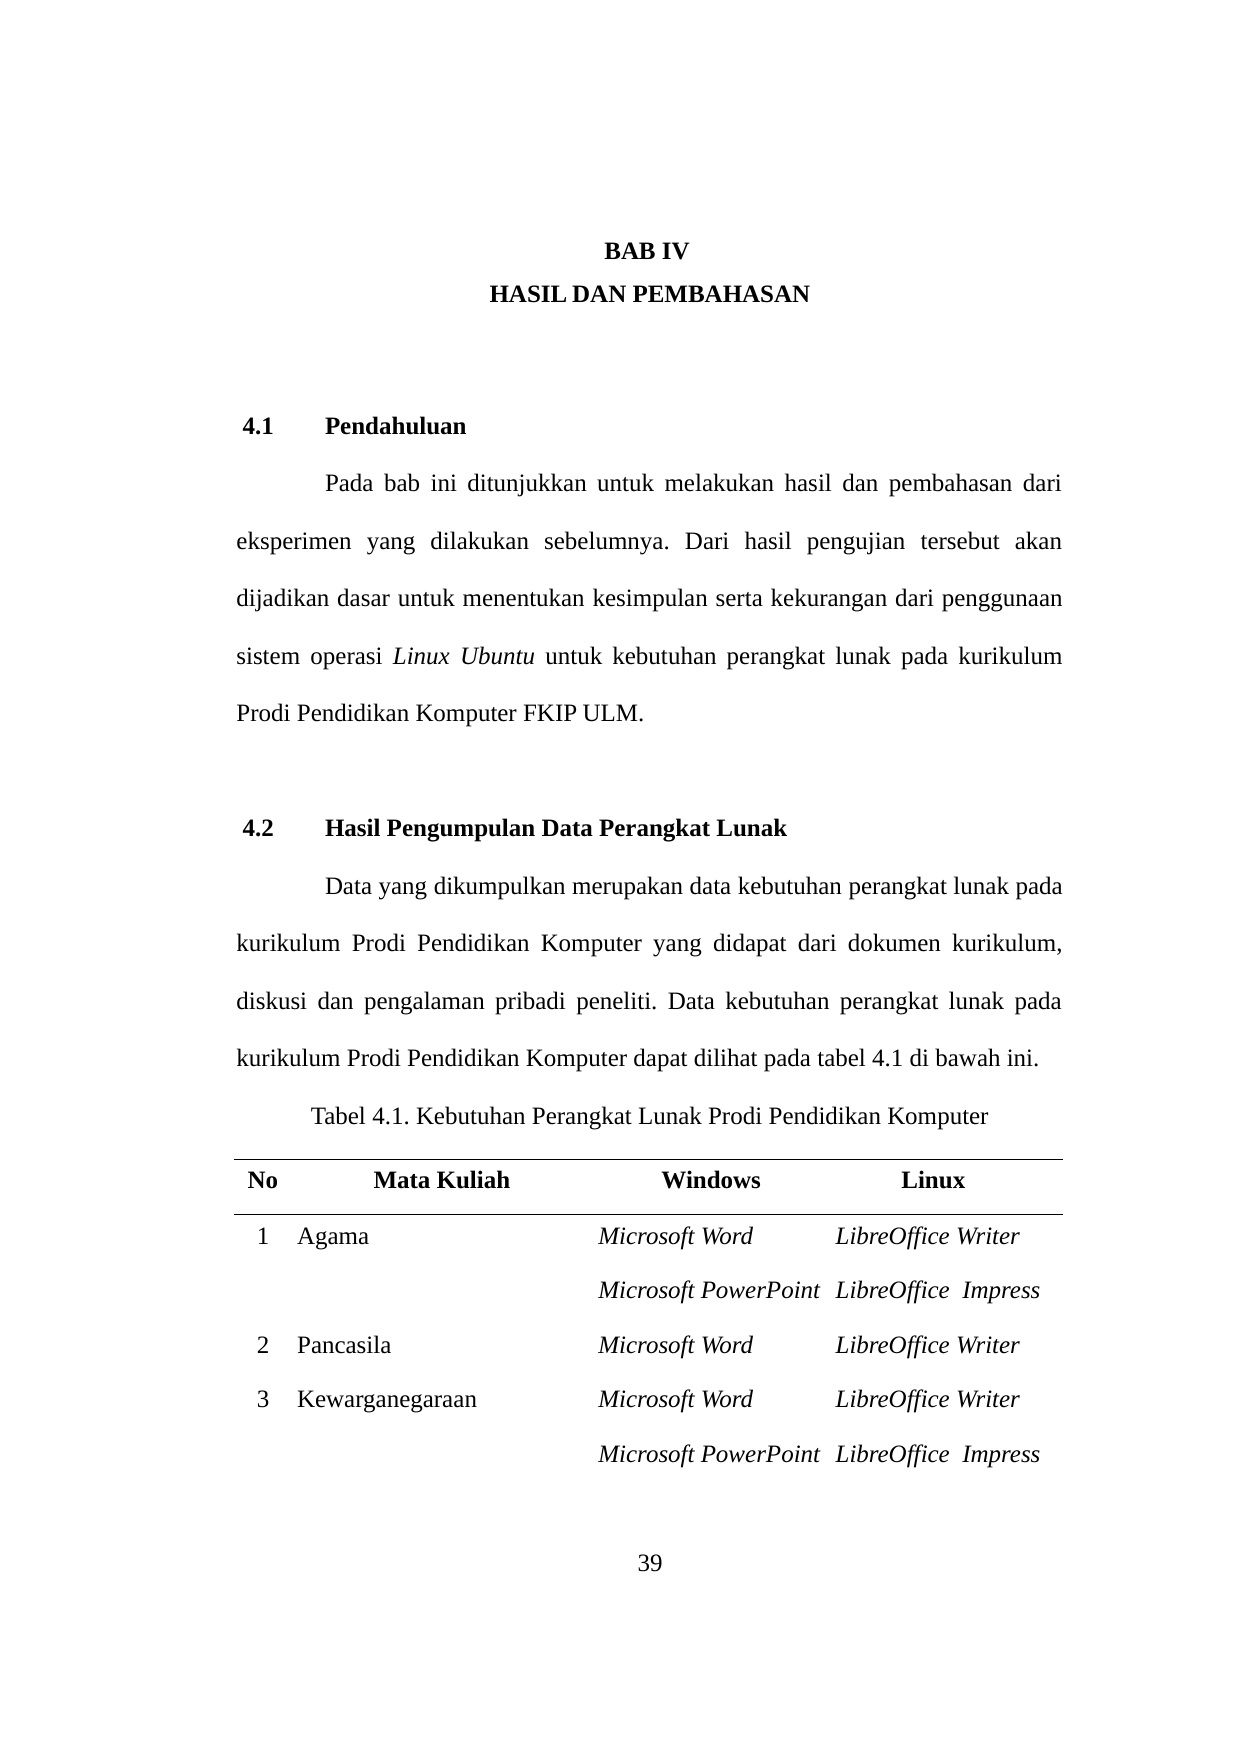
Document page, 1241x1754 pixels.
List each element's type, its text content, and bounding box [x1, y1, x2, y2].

table_header No [234, 1160, 291, 1214]
table_cell LibreOffice Writer [830, 1324, 1063, 1378]
table_cell 1 [234, 1215, 291, 1324]
table_cell Microsoft PowerPoint [592, 1270, 829, 1324]
table_cell Pancasila [291, 1324, 592, 1378]
subtitle Hasil Pengumpulan Data Perangkat Lunak [236, 813, 1063, 842]
table_cell LibreOffice Impress [830, 1433, 1063, 1487]
subtitle HASIL DAN PEMBAHASAN [236, 236, 1063, 308]
table_cell 2 [234, 1324, 291, 1378]
table_cell 3 [234, 1379, 291, 1487]
table_cell Microsoft Word [592, 1324, 829, 1378]
text Pada bab ini ditunjukkan untuk melakukan hasil dan pembahasan dari eksperimen yang dilakukan sebelumnya. Dari hasil pengujian tersebut akan dijadikan dasar untuk menentukan kesimpulan serta kekurangan dari penggunaan sistem operasi Linux Ubuntu untuk kebutuhan perangkat lunak pada kurikulum Prodi Pendidikan Komputer FKIP ULM. [236, 468, 1063, 727]
table_cell Microsoft PowerPoint [592, 1433, 829, 1487]
table_header Windows [592, 1160, 829, 1214]
table_header Linux [830, 1160, 1063, 1214]
table_header Mata Kuliah [291, 1160, 592, 1214]
text Tabel 4.1. Kebutuhan Perangkat Lunak Prodi Pendidikan Komputer [236, 1101, 1063, 1130]
table_cell LibreOffice Writer [830, 1379, 1063, 1433]
text Data yang dikumpulkan merupakan data kebutuhan perangkat lunak pada kurikulum Prodi Pendidikan Komputer yang didapat dari dokumen kurikulum, diskusi dan pengalaman pribadi peneliti. Data kebutuhan perangkat lunak pada kurikulum Prodi Pendidikan Komputer dapat dilihat pada tabel 4.1 di bawah ini. [236, 871, 1063, 1072]
table_cell Microsoft Word [592, 1379, 829, 1433]
table_cell LibreOffice Impress [830, 1270, 1063, 1324]
table_cell LibreOffice Writer [830, 1215, 1063, 1269]
table_cell Microsoft Word [592, 1215, 829, 1269]
subtitle Pendahuluan [236, 411, 1063, 440]
table_cell Agama [291, 1215, 592, 1324]
table_cell Kewarganegaraan [291, 1379, 592, 1487]
